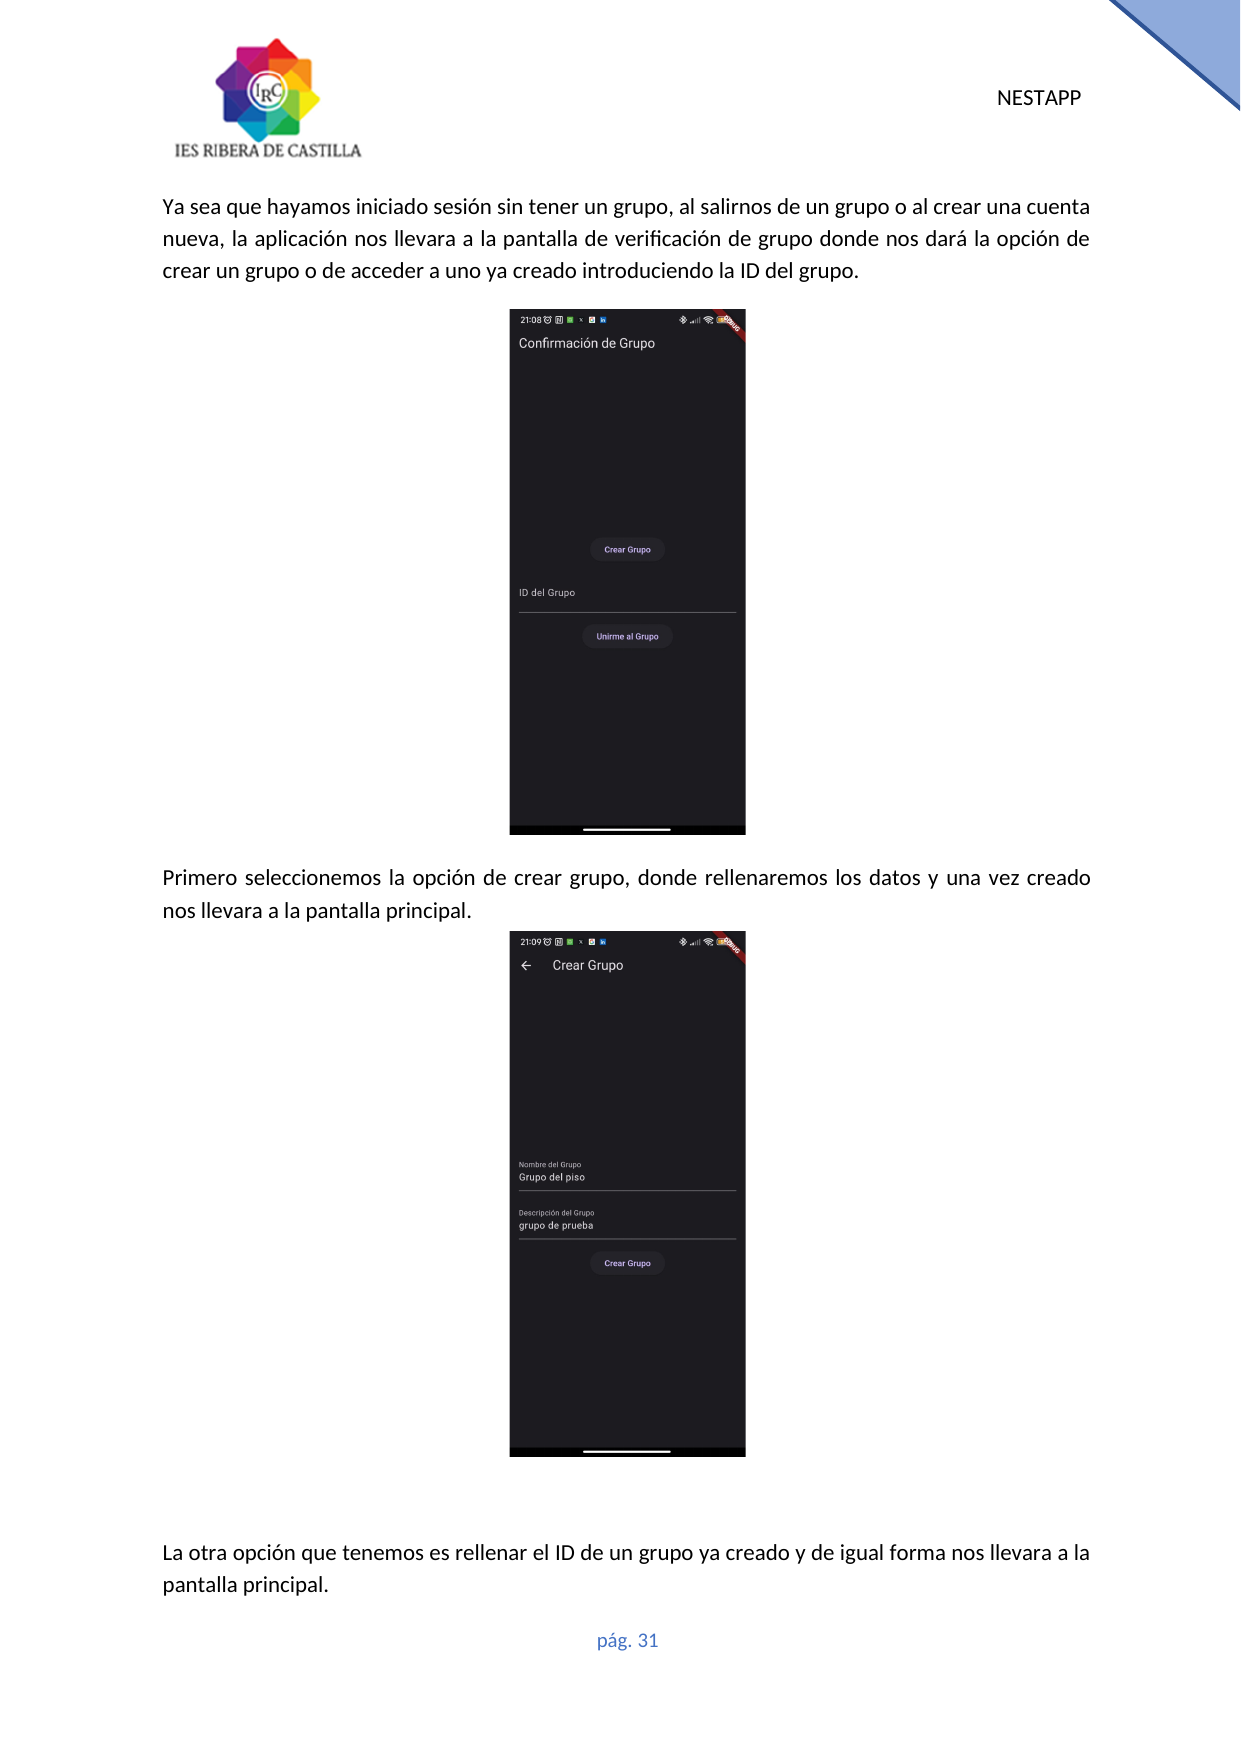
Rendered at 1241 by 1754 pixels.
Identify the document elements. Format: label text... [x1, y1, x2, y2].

text La otra opción que tenemos es rellenar el ID de un grupo ya creado y de igual forma nos llevara a la pantalla principal. [162, 1538, 1093, 1598]
picture [509, 309, 746, 835]
text Ya sea que hayamos iniciado sesión sin tener un grupo, al salirnos de un grupo o al crear una cuenta nueva, la aplicación nos llevara a la pantalla de verificación de grupo donde nos dará la opción de crear un grupo o de acceder a uno ya creado introduciendo la ID del grupo. [162, 192, 1093, 284]
picture [509, 931, 746, 1457]
picture [173, 29, 366, 164]
text Primero seleccionemos la opción de crear grupo, donde rellenaremos los datos y una vez creado nos llevara a la pantalla principal. [162, 309, 1093, 924]
